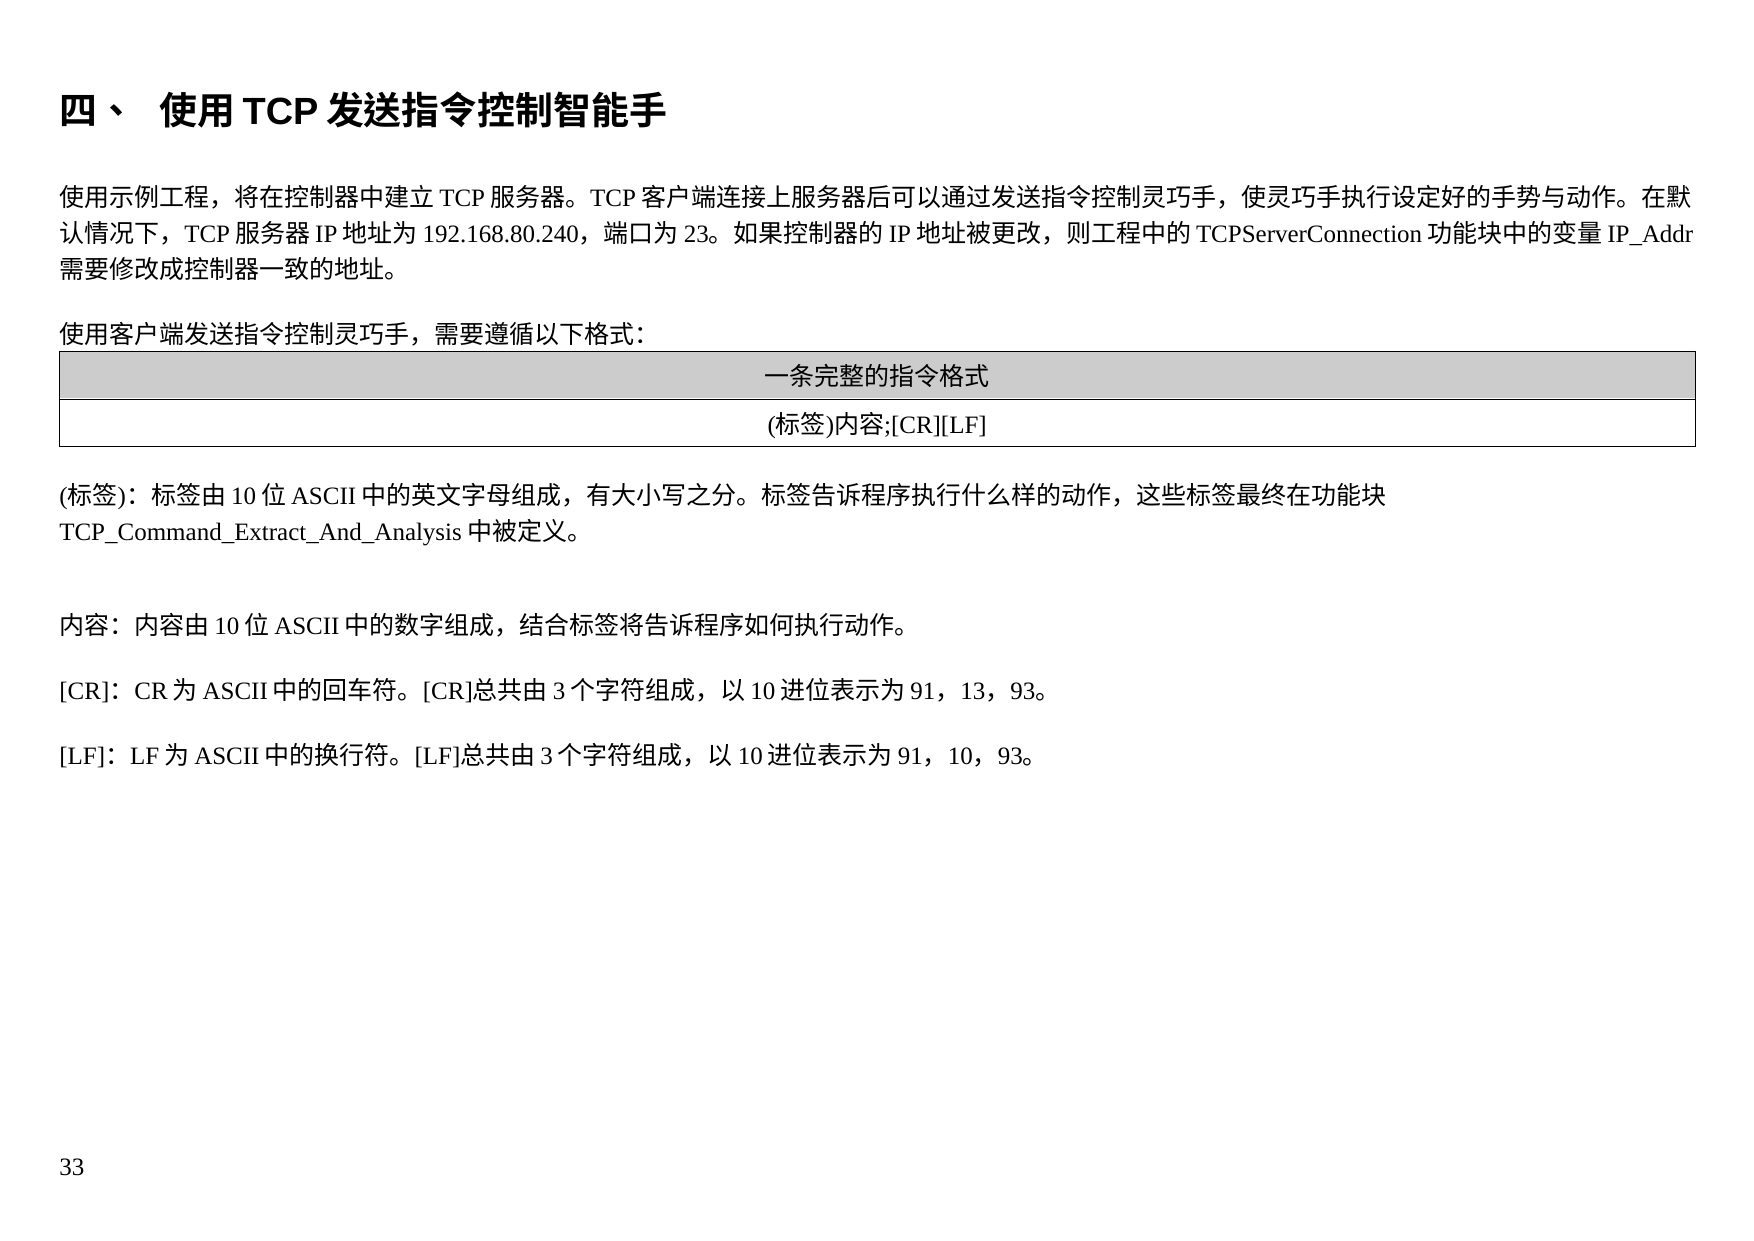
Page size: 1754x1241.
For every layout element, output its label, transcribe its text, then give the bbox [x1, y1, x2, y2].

subtitle 使用TCP发送指令控制智能手 [59, 84, 1695, 136]
text 使用示例工程，将在控制器中建立TCP服务器。TCP客户端连接上服务器后可以通过发送指令控制灵巧手，使灵巧手执行设定好的手势与动作。在默认情况下，TCP服务器IP地址为192.168.80.240，端口为23。如果控制器的IP地址被更改，则工程中的TCPServerConnection功能块中的变量IP_Addr需要修改成控制器一致的地址。 [59, 177, 1695, 286]
text [LF]：LF为ASCII中的换行符。[LF]总共由3个字符组成，以10进位表示为91，10，93。 [59, 735, 1695, 771]
table_header 一条完整的指令格式 [60, 352, 1695, 398]
text 使用客户端发送指令控制灵巧手，需要遵循以下格式： [59, 314, 1695, 351]
table_cell (标签)内容;[CR][LF] [60, 400, 1695, 446]
text (标签)：标签由10位ASCII中的英文字母组成，有大小写之分。标签告诉程序执行什么样的动作，这些标签最终在功能块TCP_Command_Extract_And_Analysis中被定义。 [59, 475, 1695, 548]
text 内容：内容由10位ASCII中的数字组成，结合标签将告诉程序如何执行动作。 [59, 605, 1695, 641]
text [CR]：CR为ASCII中的回车符。[CR]总共由3个字符组成，以10进位表示为91，13，93。 [59, 670, 1695, 706]
